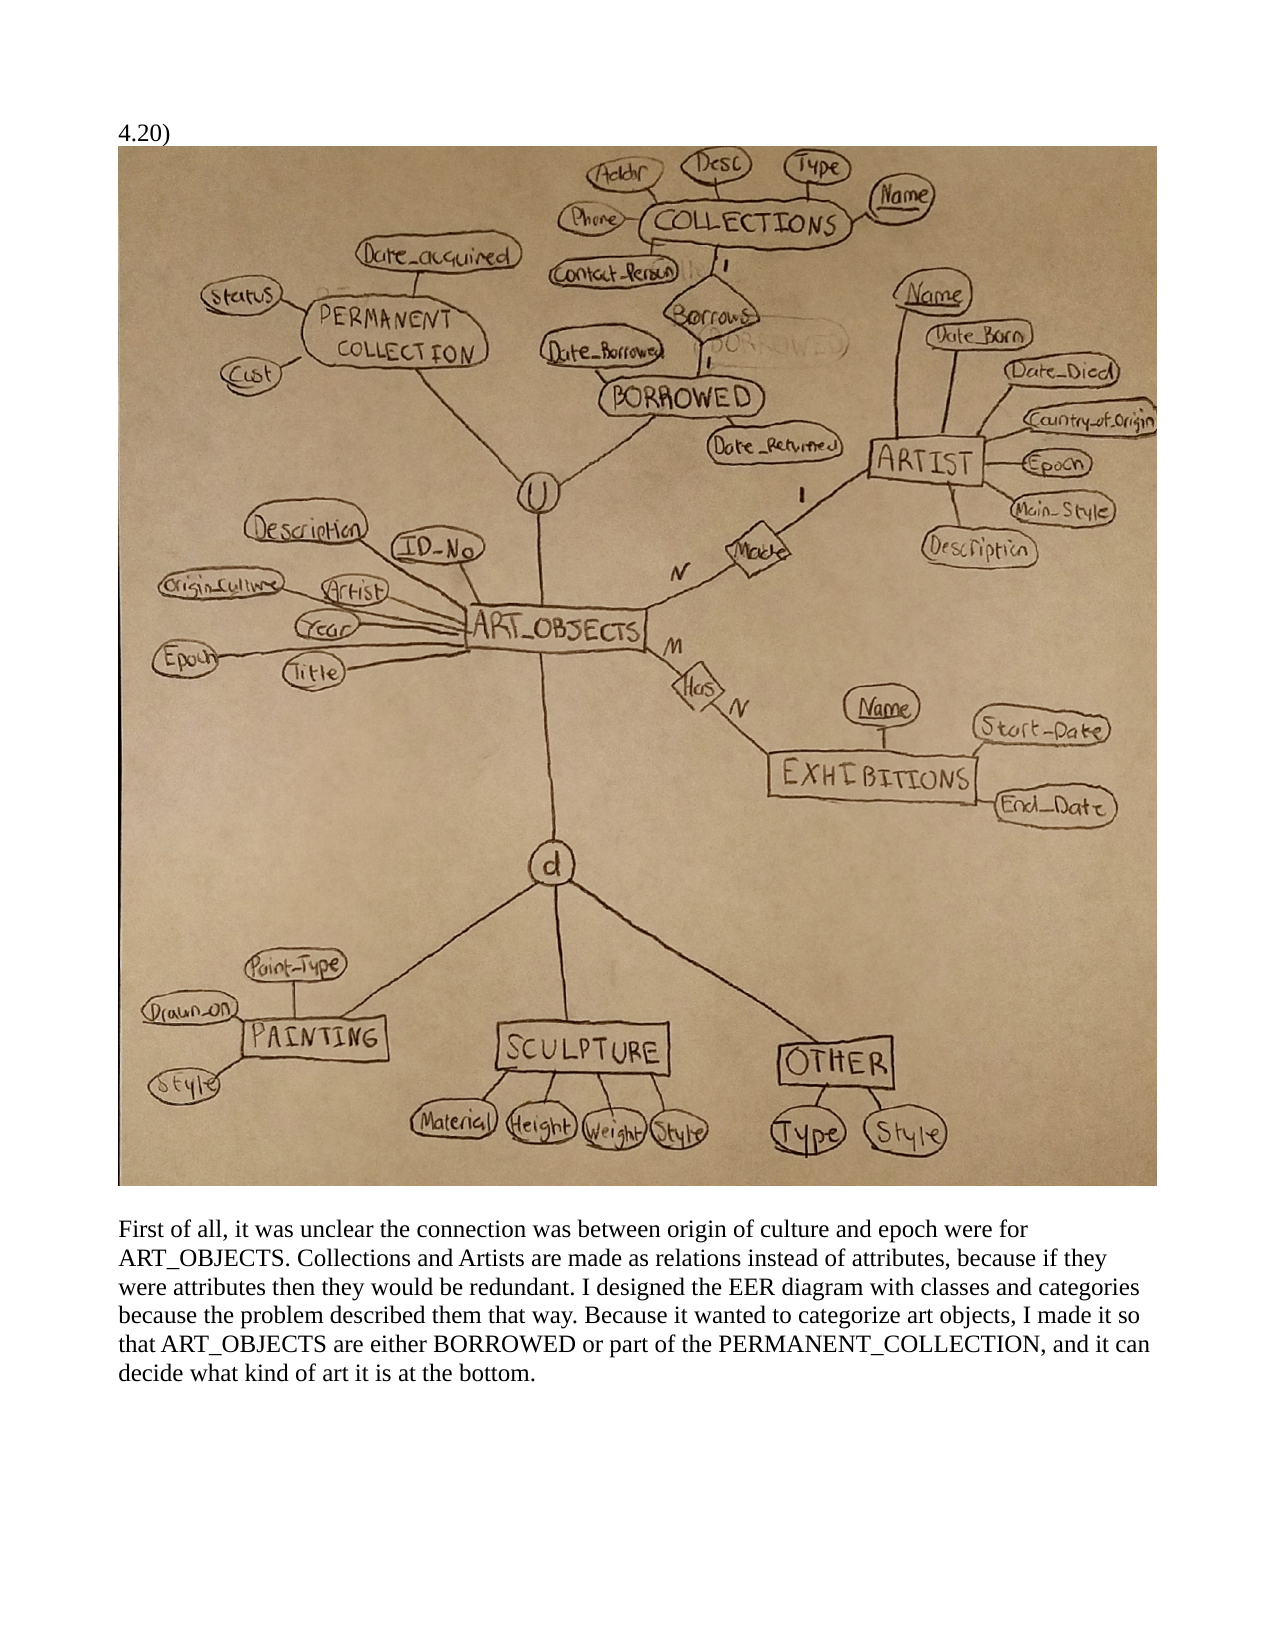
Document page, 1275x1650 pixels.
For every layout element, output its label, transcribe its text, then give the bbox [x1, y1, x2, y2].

picture [118, 146, 1157, 1186]
text First of all, it was unclear the connection was between origin of culture and epoch were for ART_OBJECTS. Collections and Artists are made as relations instead of attributes, because if they were attributes then they would be redundant. I designed the EER diagram with classes and categories because the problem described them that way. Because it wanted to categorize art objects, I made it so that ART_OBJECTS are either BORROWED or part of the PERMANENT_COLLECTION, and it can decide what kind of art it is at the bottom. [118, 1214, 1157, 1387]
text 4.20) [118, 118, 1157, 146]
